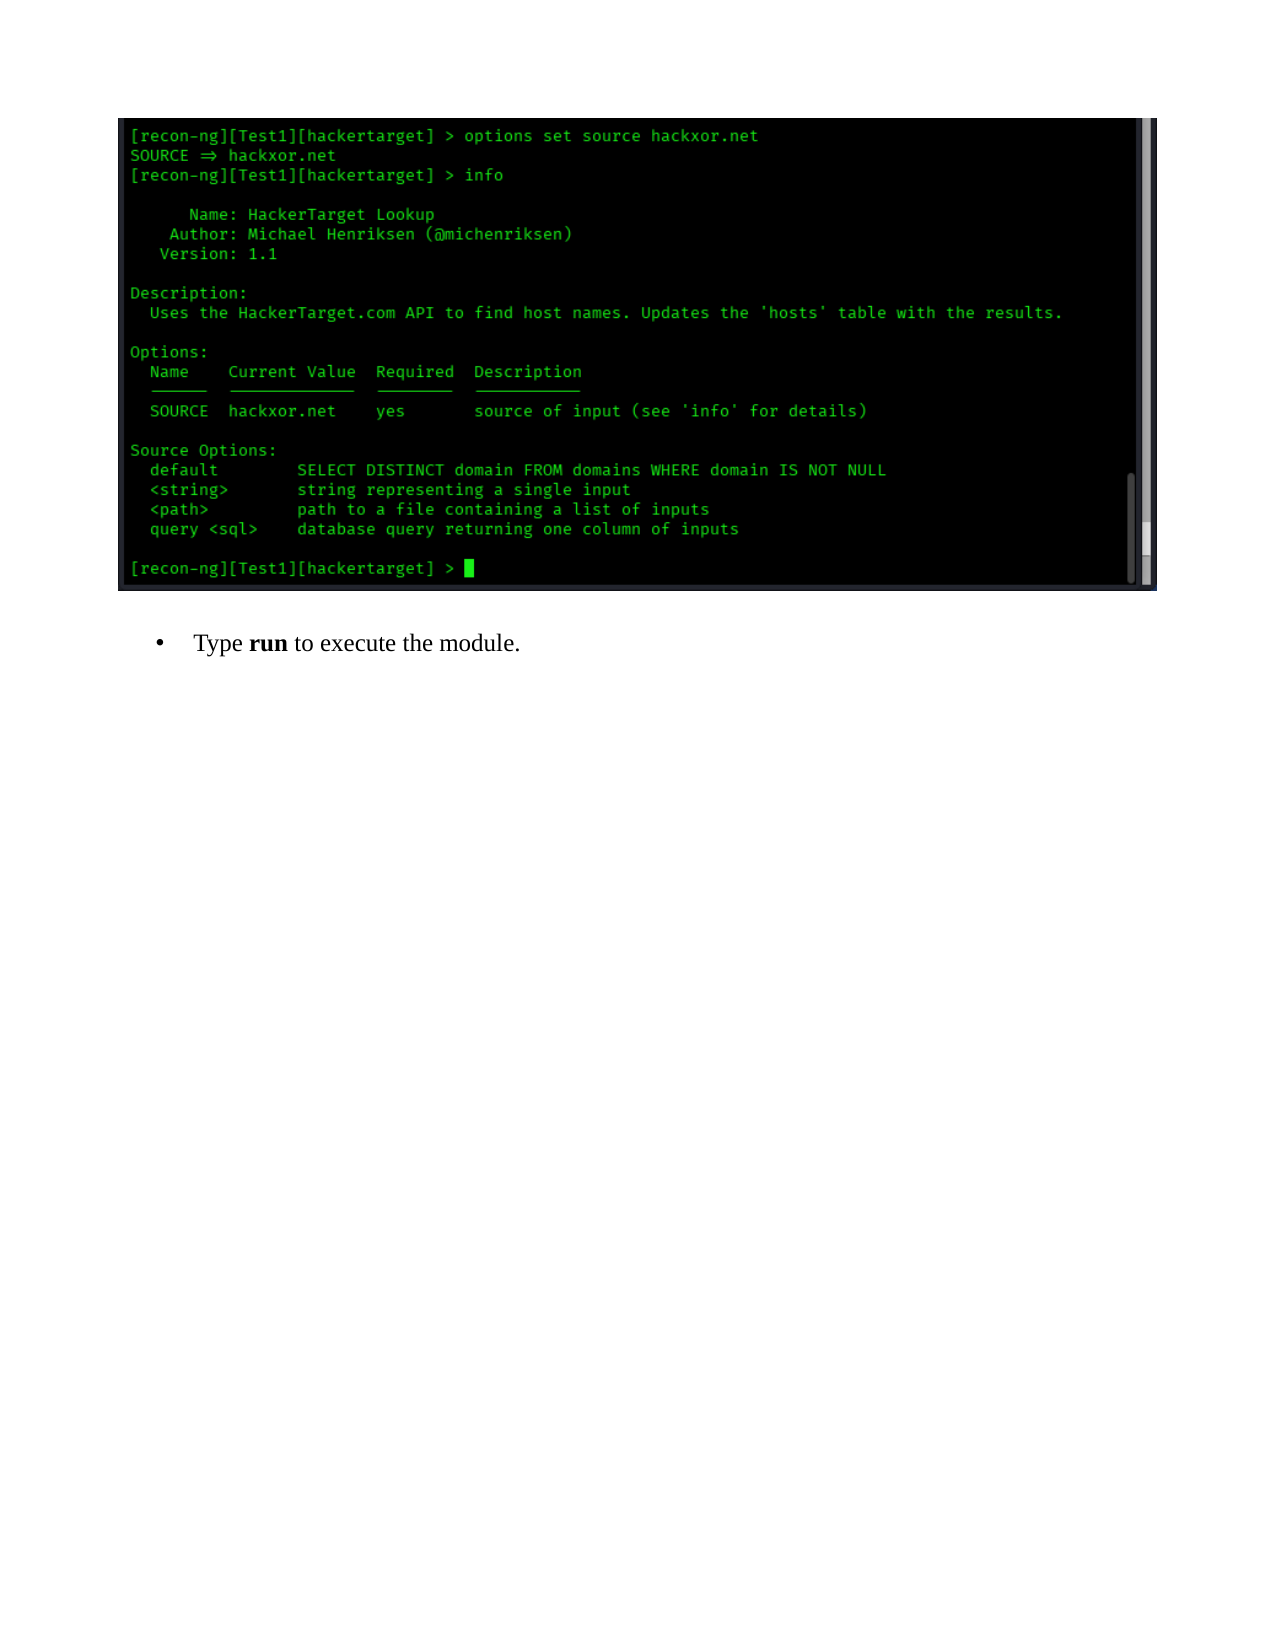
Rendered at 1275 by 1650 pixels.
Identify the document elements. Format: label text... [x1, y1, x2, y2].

picture [118, 118, 1157, 591]
list Type run to execute the module. [156, 628, 1157, 657]
